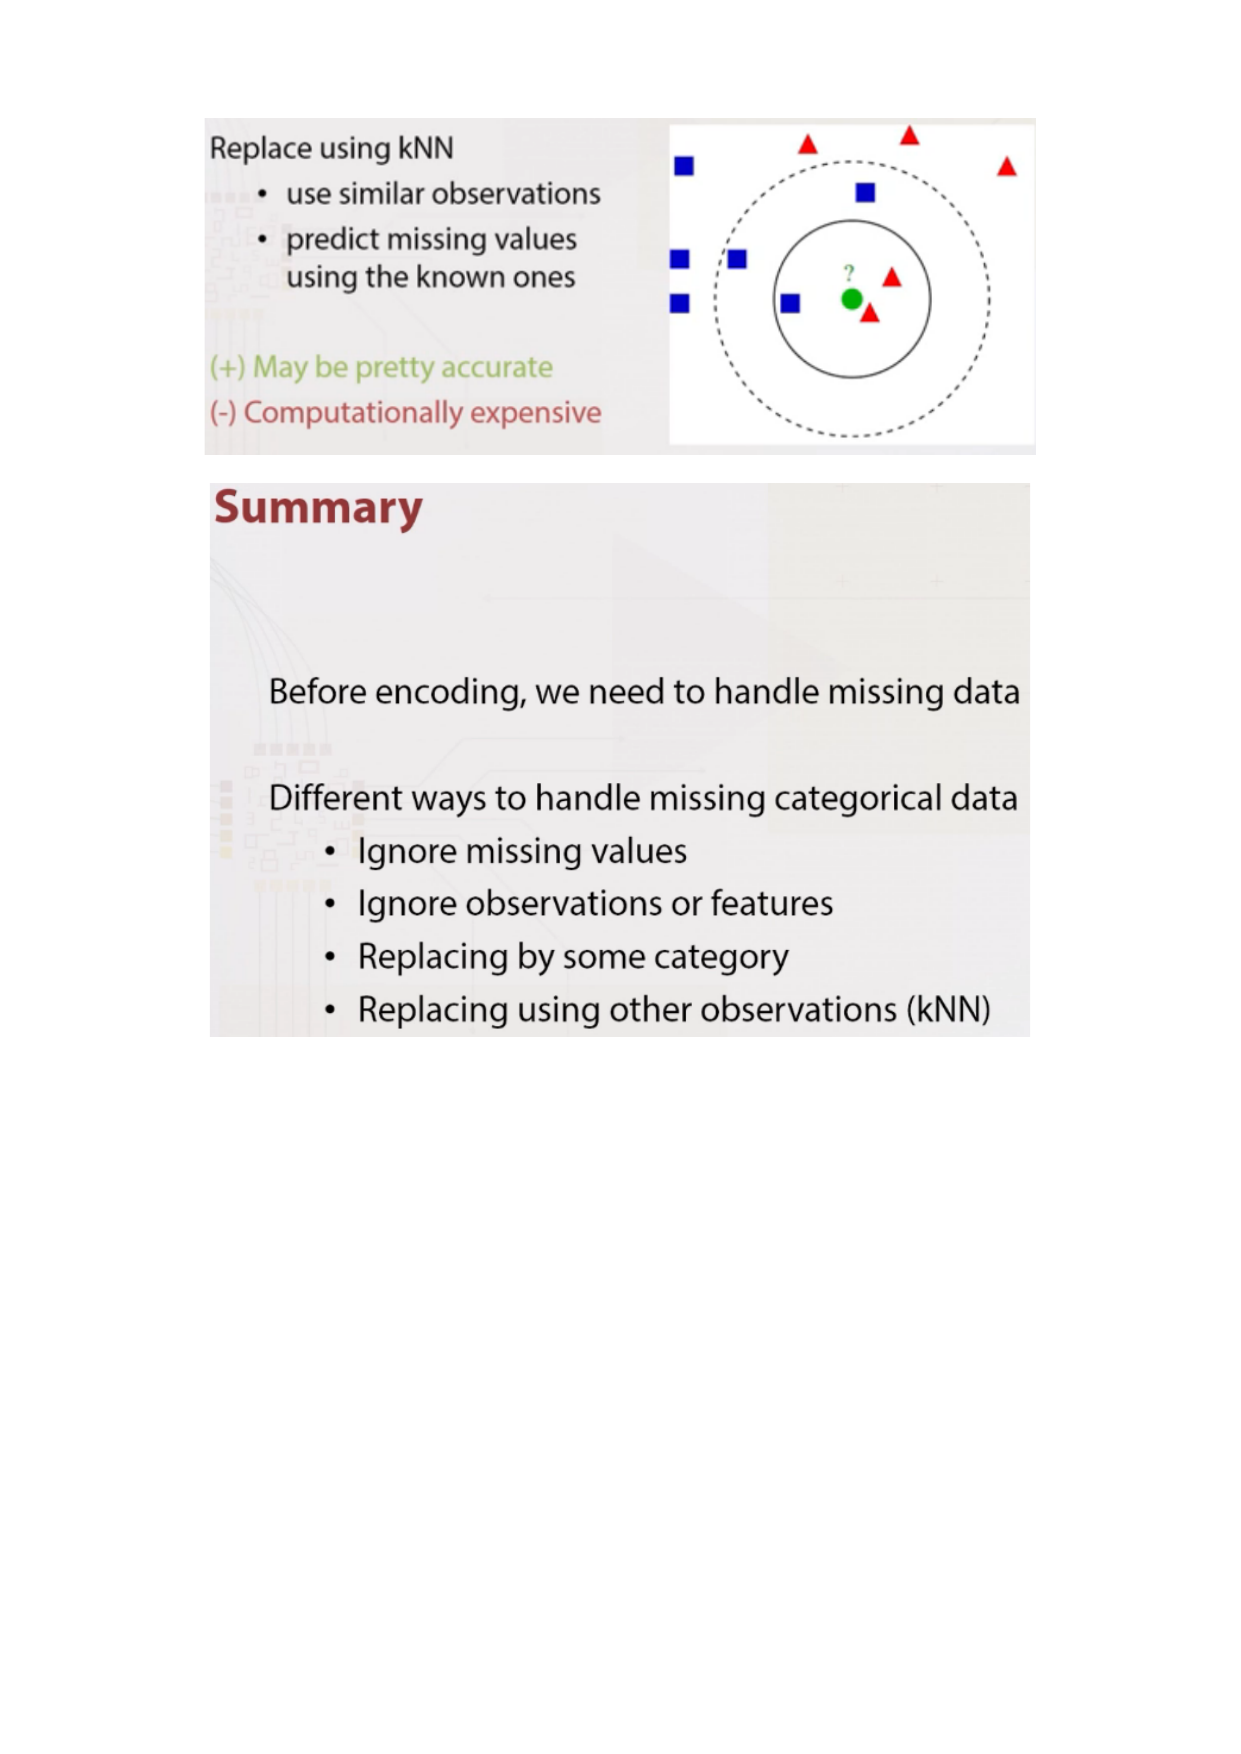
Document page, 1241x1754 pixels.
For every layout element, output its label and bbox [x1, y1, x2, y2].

picture [209, 483, 1031, 1037]
picture [204, 118, 1036, 455]
